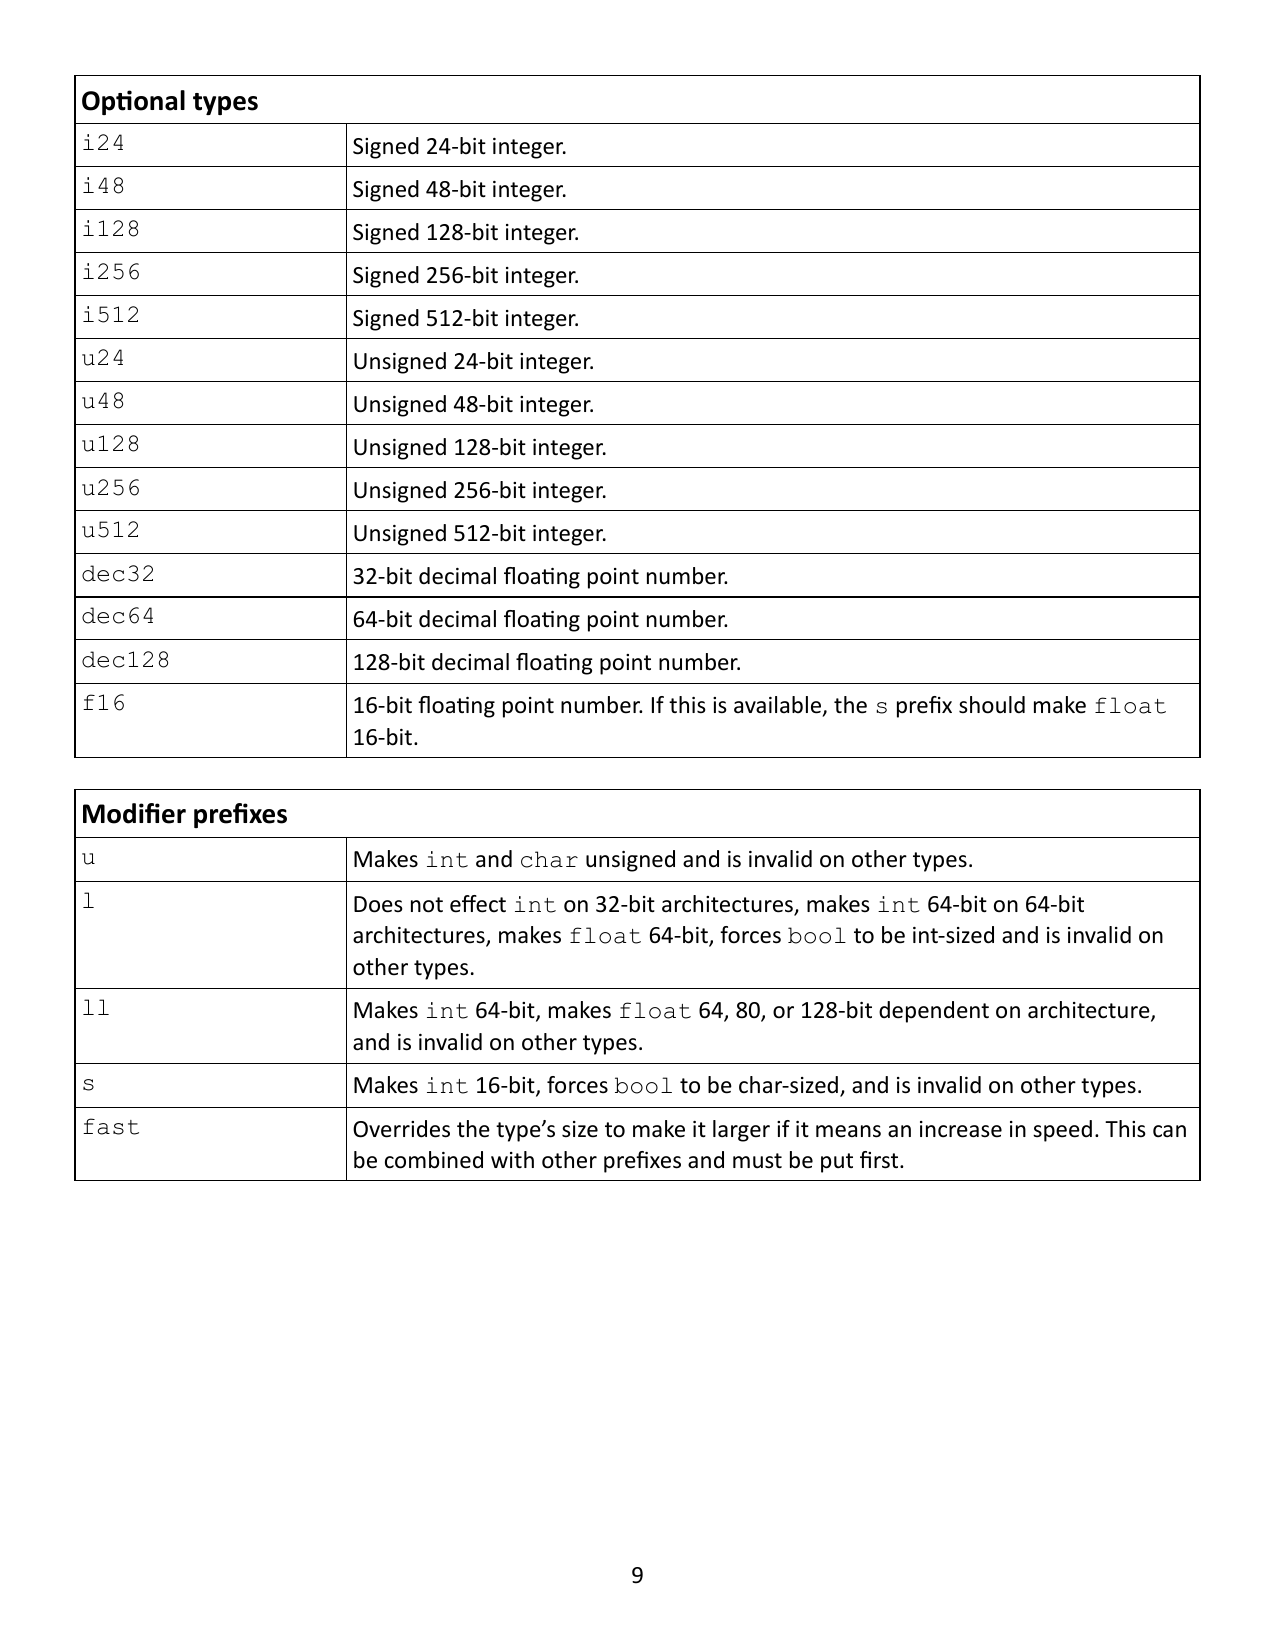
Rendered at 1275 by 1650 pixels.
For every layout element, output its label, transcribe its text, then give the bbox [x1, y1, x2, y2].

table_cell dec128 [76, 640, 346, 682]
table_cell Makes int 64-bit, makes float 64, 80, or 128-bit dependent on architecture, and is invalid on other types. [347, 989, 1199, 1062]
table_cell fast [76, 1108, 346, 1180]
table_cell u128 [76, 425, 346, 467]
table_cell 16-bit floating point number. If this is available, the s prefix should make float 16-bit. [347, 684, 1199, 757]
table_cell Signed 128-bit integer. [347, 210, 1199, 252]
table_cell Signed 48-bit integer. [347, 167, 1199, 209]
table_cell u24 [76, 339, 346, 381]
table_cell Overrides the type’s size to make it larger if it means an increase in speed. This can be combined with other prefixes and must be put first. [347, 1108, 1199, 1180]
table_cell Unsigned 24-bit integer. [347, 339, 1199, 381]
table_cell l [76, 882, 346, 988]
table_cell Makes int and char unsigned and is invalid on other types. [347, 838, 1199, 881]
table_cell i48 [76, 167, 346, 209]
table_cell dec32 [76, 554, 346, 596]
table_cell f16 [76, 684, 346, 757]
table_cell Signed 24-bit integer. [347, 124, 1199, 166]
table_cell u512 [76, 511, 346, 553]
table_cell i24 [76, 124, 346, 166]
table_cell u48 [76, 382, 346, 424]
table_cell i512 [76, 296, 346, 338]
table_cell ll [76, 989, 346, 1062]
table_cell Does not effect int on 32-bit architectures, makes int 64-bit on 64-bit architectures, makes float 64-bit, forces bool to be int-sized and is invalid on other types. [347, 882, 1199, 988]
table_cell Signed 256-bit integer. [347, 253, 1199, 295]
table_cell Unsigned 256-bit integer. [347, 468, 1199, 510]
table_cell i128 [76, 210, 346, 252]
table_cell Signed 512-bit integer. [347, 296, 1199, 338]
table_cell Makes int 16-bit, forces bool to be char-sized, and is invalid on other types. [347, 1064, 1199, 1107]
table_cell 32-bit decimal floating point number. [347, 554, 1199, 596]
table_cell u256 [76, 468, 346, 510]
table_cell Unsigned 128-bit integer. [347, 425, 1199, 467]
table_cell 128-bit decimal floating point number. [347, 640, 1199, 682]
table_cell dec64 [76, 598, 346, 639]
table_header Optional types [76, 76, 1199, 123]
table_cell s [76, 1064, 346, 1107]
table_cell i256 [76, 253, 346, 295]
table_header Modifier prefixes [76, 790, 1199, 837]
table_cell Unsigned 512-bit integer. [347, 511, 1199, 553]
table_cell Unsigned 48-bit integer. [347, 382, 1199, 424]
table_cell 64-bit decimal floating point number. [347, 598, 1199, 639]
table_cell u [76, 838, 346, 881]
